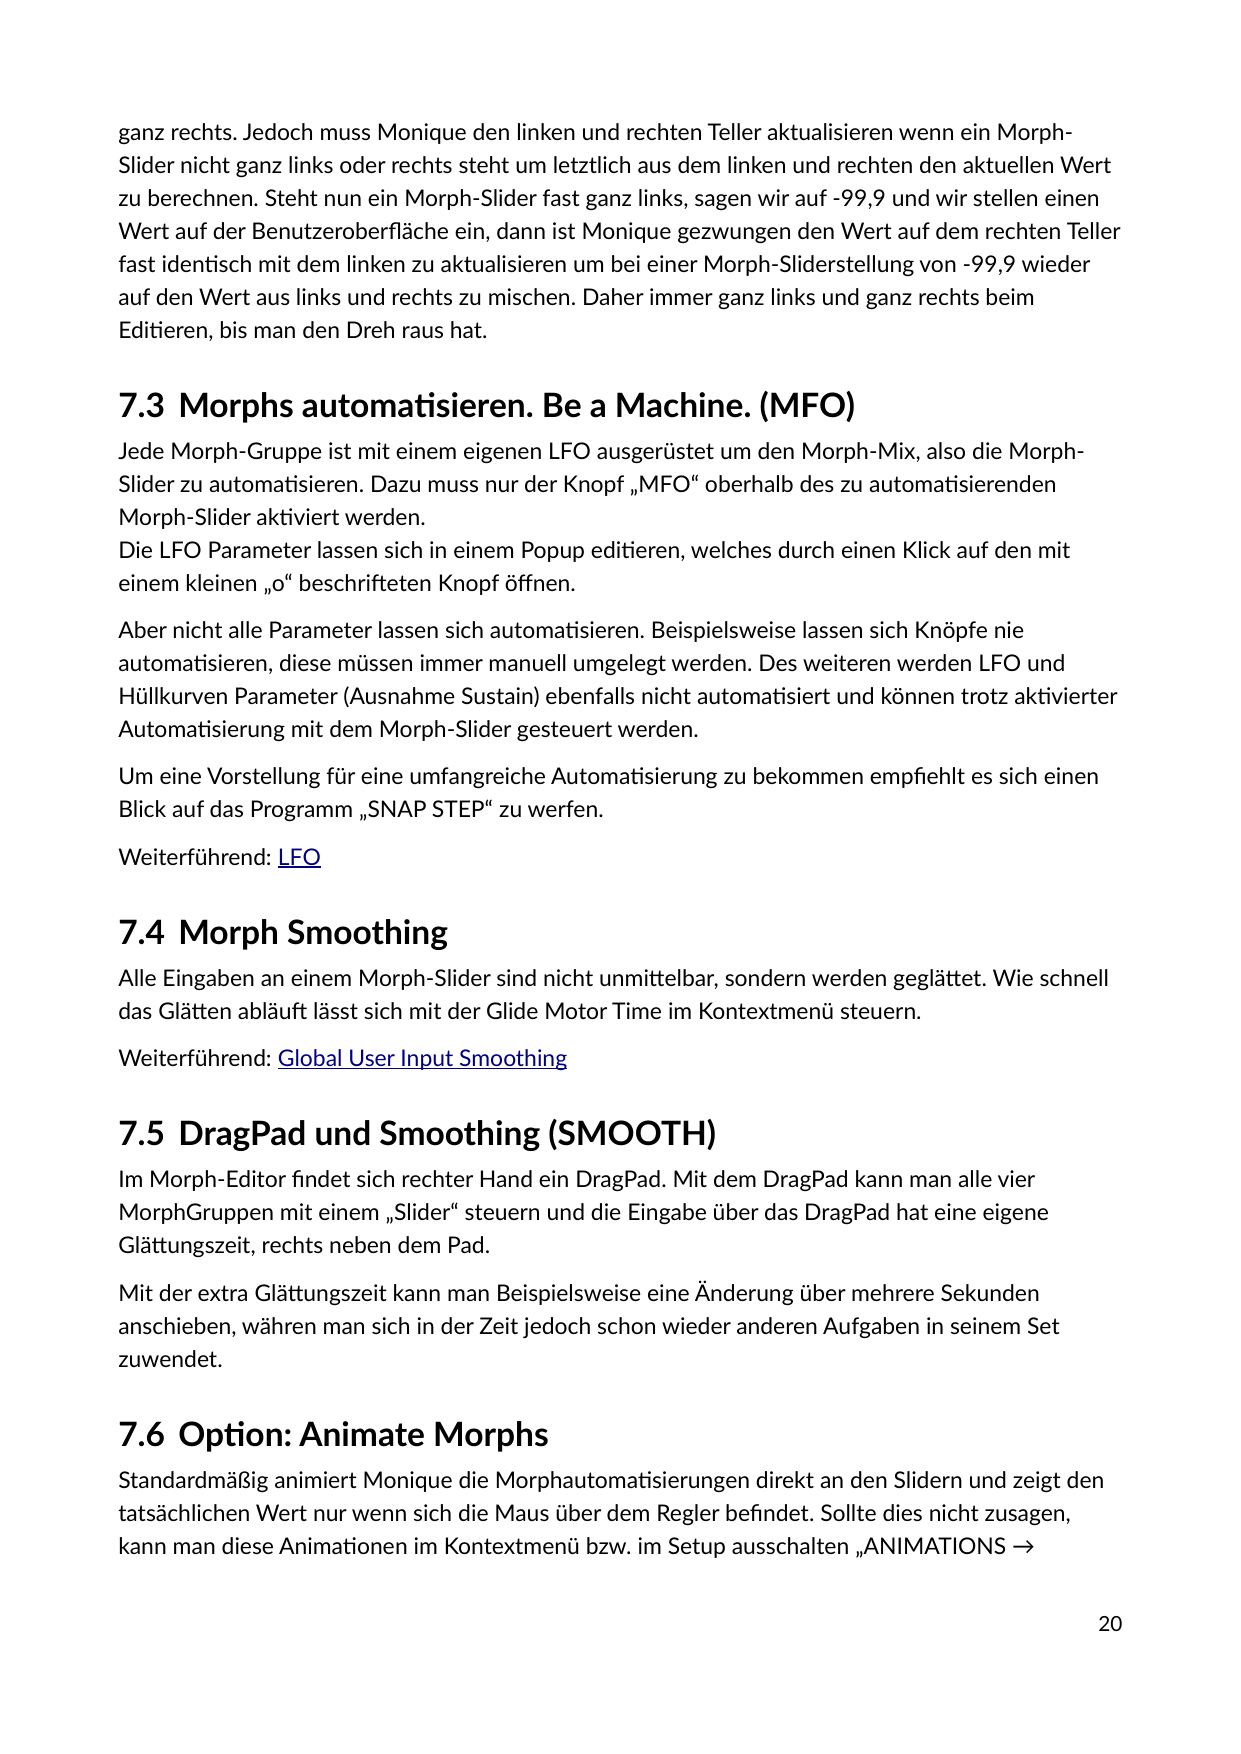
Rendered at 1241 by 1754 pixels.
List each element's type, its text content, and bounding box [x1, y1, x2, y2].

text Jede Morph-Gruppe ist mit einem eigenen LFO ausgerüstet um den Morph-Mix, also die Morph-Slider zu automatisieren. Dazu muss nur der Knopf „MFO“ oberhalb des zu automatisierenden Morph-Slider aktiviert werden. Die LFO Parameter lassen sich in einem Popup editieren, welches durch einen Klick auf den mit einem kleinen „o“ beschrifteten Knopf öffnen. [118, 437, 1122, 596]
subtitle Option: Animate Morphs [118, 1413, 1122, 1453]
subtitle DragPad und Smoothing (SMOOTH) [118, 1112, 1122, 1153]
text Weiterführend: LFO [118, 843, 1122, 870]
text Aber nicht alle Parameter lassen sich automatisieren. Beispielsweise lassen sich Knöpfe nie automatisieren, diese müssen immer manuell umgelegt werden. Des weiteren werden LFO und Hüllkurven Parameter (Ausnahme Sustain) ebenfalls nicht automatisiert und können trotz aktivierter Automatisierung mit dem Morph-Slider gesteuert werden. [118, 616, 1122, 742]
text ganz rechts. Jedoch muss Monique den linken und rechten Teller aktualisieren wenn ein Morph-Slider nicht ganz links oder rechts steht um letztlich aus dem linken und rechten den aktuellen Wert zu berechnen. Steht nun ein Morph-Slider fast ganz links, sagen wir auf -99,9 und wir stellen einen Wert auf der Benutzeroberfläche ein, dann ist Monique gezwungen den Wert auf dem rechten Teller fast identisch mit dem linken zu aktualisieren um bei einer Morph-Sliderstellung von -99,9 wieder auf den Wert aus links und rechts zu mischen. Daher immer ganz links und ganz rechts beim Editieren, bis man den Dreh raus hat. [118, 118, 1122, 343]
subtitle Morphs automatisieren. Be a Machine. (MFO) [118, 384, 1122, 424]
text Im Morph-Editor findet sich rechter Hand ein DragPad. Mit dem DragPad kann man alle vier MorphGruppen mit einem „Slider“ steuern und die Eingabe über das DragPad hat eine eigene Glättungszeit, rechts neben dem Pad. [118, 1165, 1122, 1259]
text Mit der extra Glättungszeit kann man Beispielsweise eine Änderung über mehrere Sekunden anschieben, währen man sich in der Zeit jedoch schon wieder anderen Aufgaben in seinem Set zuwendet. [118, 1279, 1122, 1372]
subtitle Morph Smoothing [118, 911, 1122, 951]
text Standardmäßig animiert Monique die Morphautomatisierungen direkt an den Slidern und zeigt den tatsächlichen Wert nur wenn sich die Maus über dem Regler befindet. Sollte dies nicht zusagen, kann man diese Animationen im Kontextmenü bzw. im Setup ausschalten „ANIMATIONS → [118, 1466, 1122, 1559]
text Alle Eingaben an einem Morph-Slider sind nicht unmittelbar, sondern werden geglättet. Wie schnell das Glätten abläuft lässt sich mit der Glide Motor Time im Kontextmenü steuern. [118, 964, 1122, 1024]
text Um eine Vorstellung für eine umfangreiche Automatisierung zu bekommen empfiehlt es sich einen Blick auf das Programm „SNAP STEP“ zu werfen. [118, 762, 1122, 823]
text Weiterführend: Global User Input Smoothing [118, 1044, 1122, 1072]
